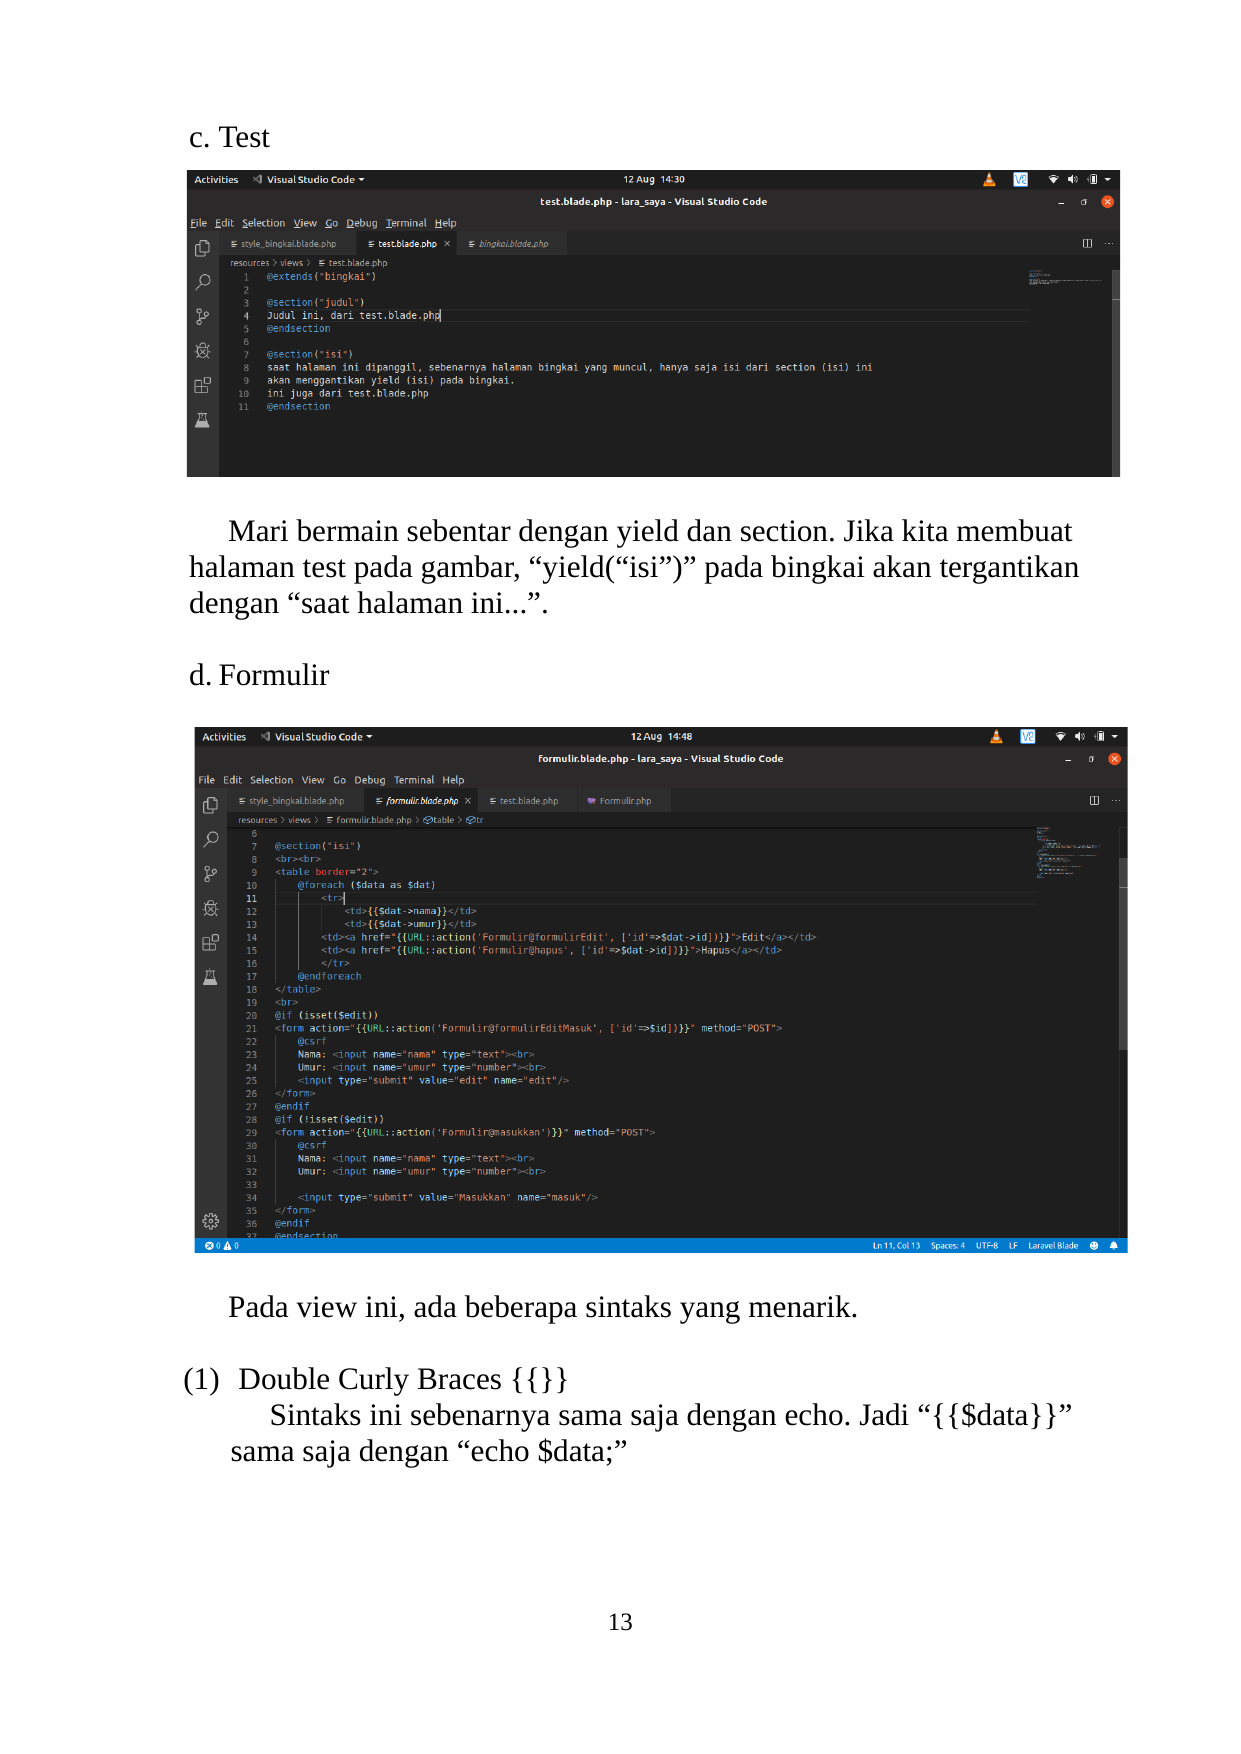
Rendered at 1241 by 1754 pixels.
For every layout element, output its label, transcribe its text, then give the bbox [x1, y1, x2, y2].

list Formulir [189, 656, 1122, 692]
list Double Curly Braces {{}} [183, 1360, 1122, 1396]
text Pada view ini, ada beberapa sintaks yang menarik. [189, 1288, 1122, 1324]
picture [194, 727, 1128, 1253]
text Mari bermain sebentar dengan yield dan section. Jika kita membuat halaman test pada gambar, “yield(“isi”)” pada bingkai akan tergantikan dengan “saat halaman ini...”. [189, 512, 1122, 620]
list Test [189, 118, 1122, 154]
list Sintaks ini sebenarnya sama saja dengan echo. Jadi “{{$data}}” sama saja dengan “echo $data;” [183, 1396, 1122, 1468]
picture [186, 170, 1121, 477]
